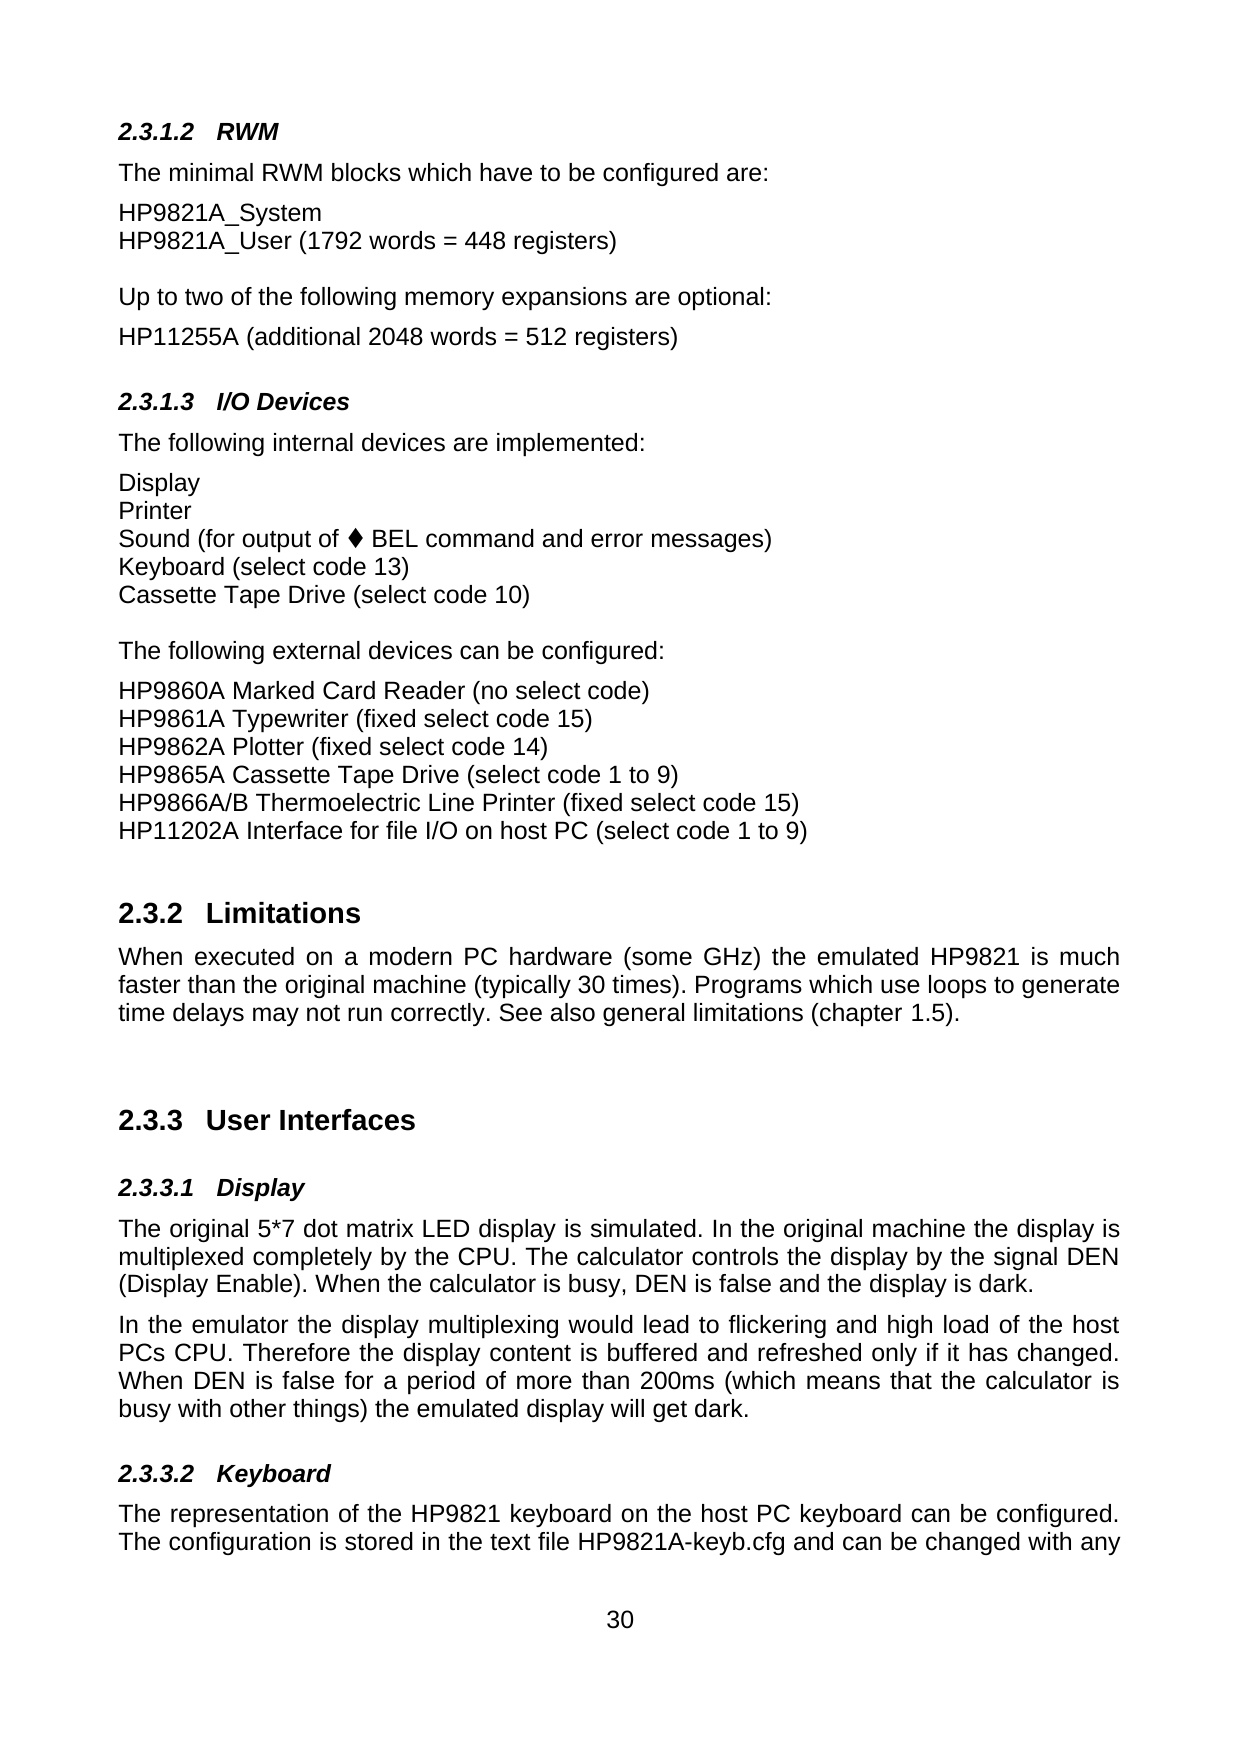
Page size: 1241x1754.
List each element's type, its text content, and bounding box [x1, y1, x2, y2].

subtitle User Interfaces [118, 1104, 1122, 1137]
text The following internal devices are implemented: [118, 428, 1122, 456]
text Display [118, 469, 1122, 497]
text HP11255A (additional 2048 words = 512 registers) [118, 323, 1122, 351]
subtitle RWM [118, 118, 1122, 146]
text The representation of the HP9821 keyboard on the host PC keyboard can be configured. The configuration is stored in the text file HP9821A-keyb.cfg and can be changed with any [118, 1500, 1122, 1556]
subtitle Keyboard [118, 1460, 1122, 1488]
text HP9821A_System HP9821A_User (1792 words = 448 registers) [118, 199, 1122, 254]
text Sound (for output of BEL command and error messages) [118, 525, 1122, 553]
subtitle I/O Devices [118, 388, 1122, 416]
text HP9860A Marked Card Reader (no select code) [118, 677, 1122, 705]
text In the emulator the display multiplexing would lead to flickering and high load of the host PCs CPU. Therefore the display content is buffered and refreshed only if it has changed. When DEN is false for a period of more than 200ms (which means that the calculator is busy with other things) the emulated display will get dark. [118, 1311, 1122, 1422]
text Up to two of the following memory expansions are optional: [118, 282, 1122, 310]
text HP9862A Plotter (fixed select code 14) [118, 733, 1122, 761]
text HP11202A Interface for file I/O on host PC (select code 1 to 9) [118, 817, 1122, 844]
text The original 5*7 dot matrix LED display is simulated. In the original machine the display is multiplexed completely by the CPU. The calculator controls the display by the signal DEN (Display Enable). When the calculator is busy, DEN is false and the display is dark. [118, 1214, 1122, 1298]
text Keyboard (select code 13) [118, 553, 1122, 581]
text HP9865A Cassette Tape Drive (select code 1 to 9) [118, 761, 1122, 789]
text The minimal RWM blocks which have to be configured are: [118, 158, 1122, 186]
text When executed on a modern PC hardware (some GHz) the emulated HP9821 is much faster than the original machine (typically 30 times). Programs which use loops to generate time delays may not run correctly. See also general limitations (chapter 1.5). [118, 942, 1122, 1026]
text Printer [118, 497, 1122, 525]
subtitle Display [118, 1174, 1122, 1202]
subtitle Limitations [118, 897, 1122, 930]
text Cassette Tape Drive (select code 10) [118, 581, 1122, 609]
text HP9866A/B Thermoelectric Line Printer (fixed select code 15) [118, 789, 1122, 817]
text The following external devices can be configured: [118, 637, 1122, 664]
text HP9861A Typewriter (fixed select code 15) [118, 705, 1122, 733]
